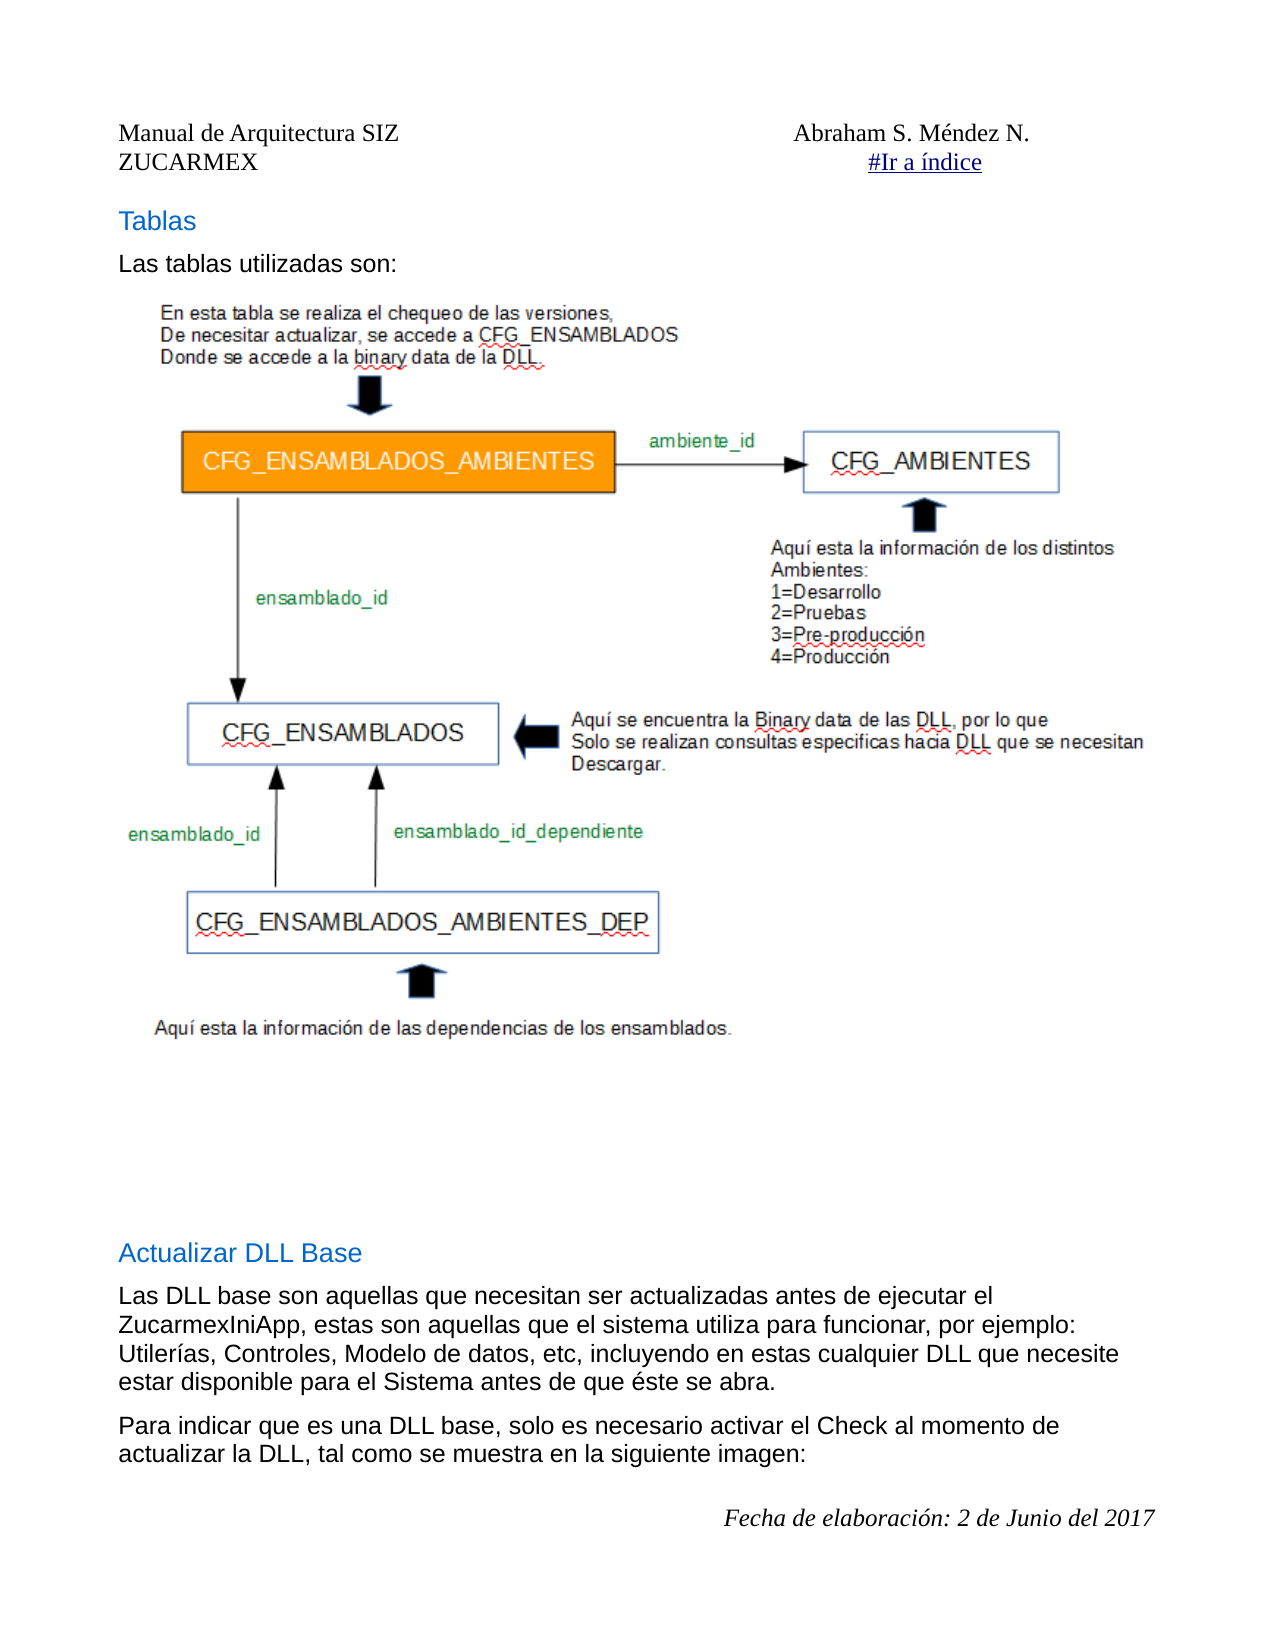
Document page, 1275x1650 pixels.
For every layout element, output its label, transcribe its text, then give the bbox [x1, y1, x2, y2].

text Para indicar que es una DLL base, solo es necesario activar el Check al momento de actualizar la DLL, tal como se muestra en la siguiente imagen: [118, 1411, 1157, 1468]
picture [118, 292, 1157, 1054]
text Actualizar DLL Base [118, 1237, 1157, 1268]
text Tablas [118, 205, 1157, 236]
text Las DLL base son aquellas que necesitan ser actualizadas antes de ejecutar el ZucarmexIniApp, estas son aquellas que el sistema utiliza para funcionar, por ejemplo: Utilerías, Controles, Modelo de datos, etc, incluyendo en estas cualquier DLL que necesite estar disponible para el Sistema antes de que éste se abra. [118, 1281, 1157, 1396]
text Las tablas utilizadas son: [118, 249, 1157, 278]
